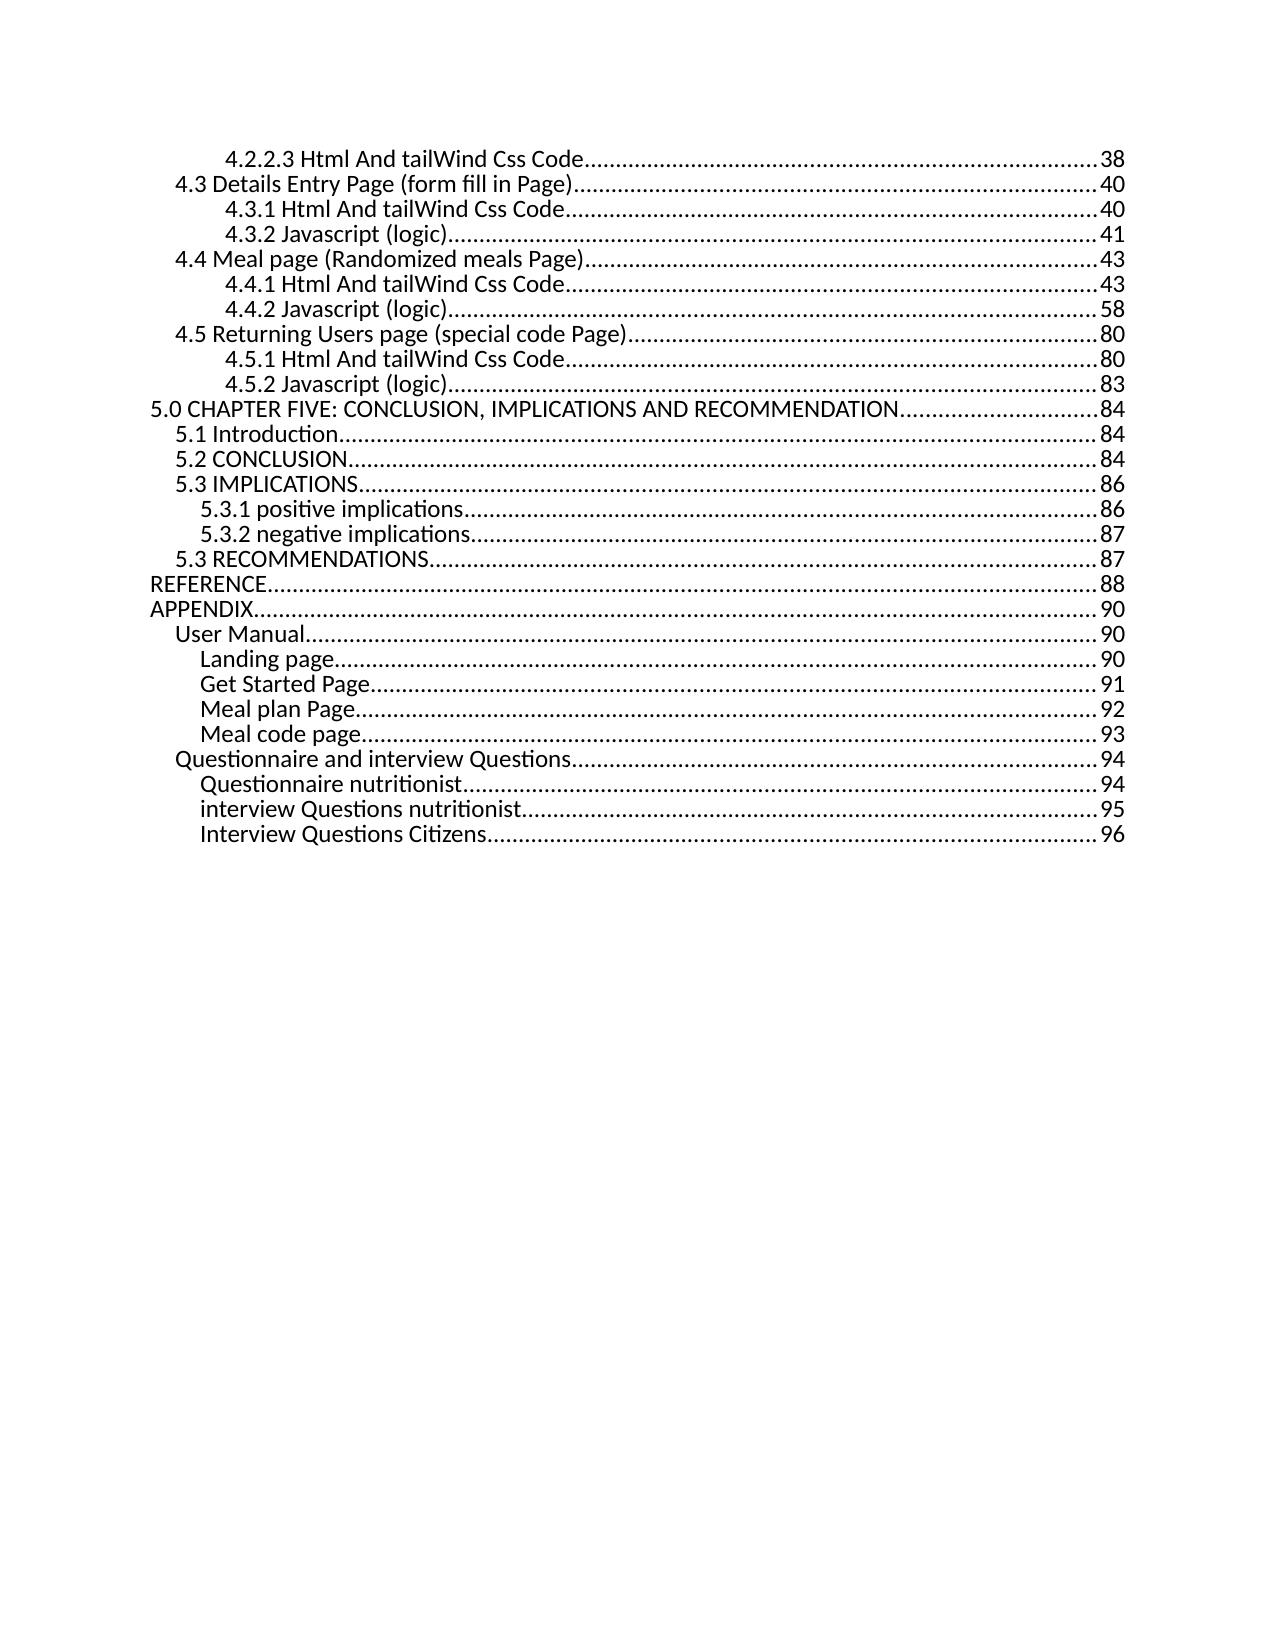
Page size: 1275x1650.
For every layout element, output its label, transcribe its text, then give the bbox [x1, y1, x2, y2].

text Meal code page 93 [200, 724, 1125, 749]
text Get Started Page 91 [200, 674, 1125, 699]
text 5.1 Introduction 84 [175, 424, 1125, 449]
text 4.2.2.3 Html And tailWind Css Code 38 [225, 149, 1125, 174]
text 5.3 RECOMMENDATIONS 87 [175, 549, 1125, 574]
text Interview Questions Citizens 96 [200, 824, 1125, 849]
text 5.3 IMPLICATIONS 86 [175, 474, 1125, 499]
text User Manual 90 [175, 624, 1125, 649]
text 4.5 Returning Users page (special code Page) 80 [175, 324, 1125, 349]
text 5.0 CHAPTER FIVE: CONCLUSION, IMPLICATIONS AND RECOMMENDATION 84 [150, 399, 1125, 424]
text 4.5.1 Html And tailWind Css Code 80 [225, 349, 1125, 374]
text Meal plan Page 92 [200, 699, 1125, 724]
text 4.3 Details Entry Page (form fill in Page) 40 [175, 174, 1125, 199]
text 4.3.1 Html And tailWind Css Code 40 [225, 199, 1125, 224]
text interview Questions nutritionist 95 [200, 799, 1125, 824]
text 5.3.1 positive implications 86 [200, 499, 1125, 524]
text 4.3.2 Javascript (logic) 41 [225, 224, 1125, 249]
text REFERENCE 88 [150, 574, 1125, 599]
text 4.4 Meal page (Randomized meals Page) 43 [175, 249, 1125, 274]
text 4.4.2 Javascript (logic) 58 [225, 299, 1125, 324]
text Landing page 90 [200, 649, 1125, 674]
text APPENDIX 90 [150, 599, 1125, 624]
text 4.4.1 Html And tailWind Css Code 43 [225, 274, 1125, 299]
text Questionnaire and interview Questions 94 [175, 749, 1125, 774]
text 5.2 CONCLUSION 84 [175, 449, 1125, 474]
text 5.3.2 negative implications 87 [200, 524, 1125, 549]
text 4.5.2 Javascript (logic) 83 [225, 374, 1125, 399]
text Questionnaire nutritionist 94 [200, 774, 1125, 799]
